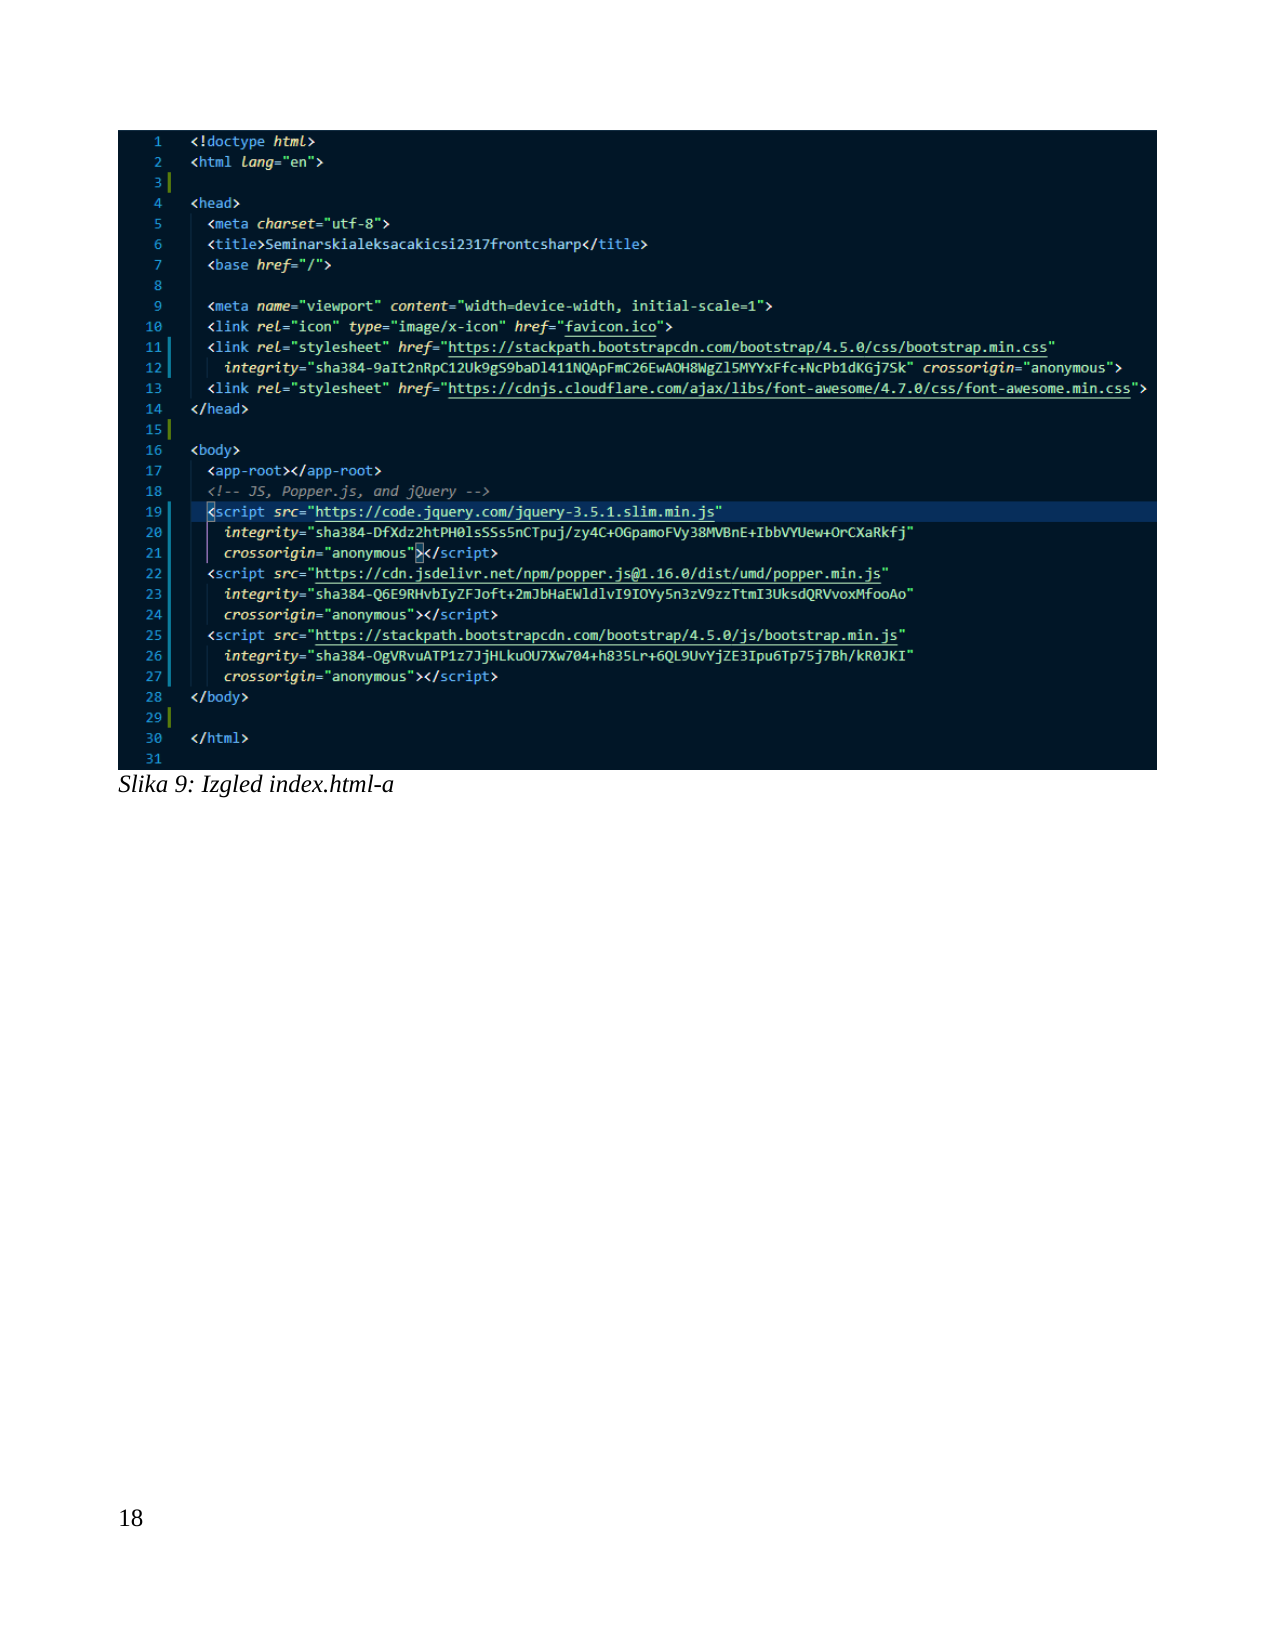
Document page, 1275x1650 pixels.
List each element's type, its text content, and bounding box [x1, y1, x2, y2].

list Slika 9: Izgled index.html-a [118, 770, 1157, 798]
picture [118, 130, 1157, 770]
